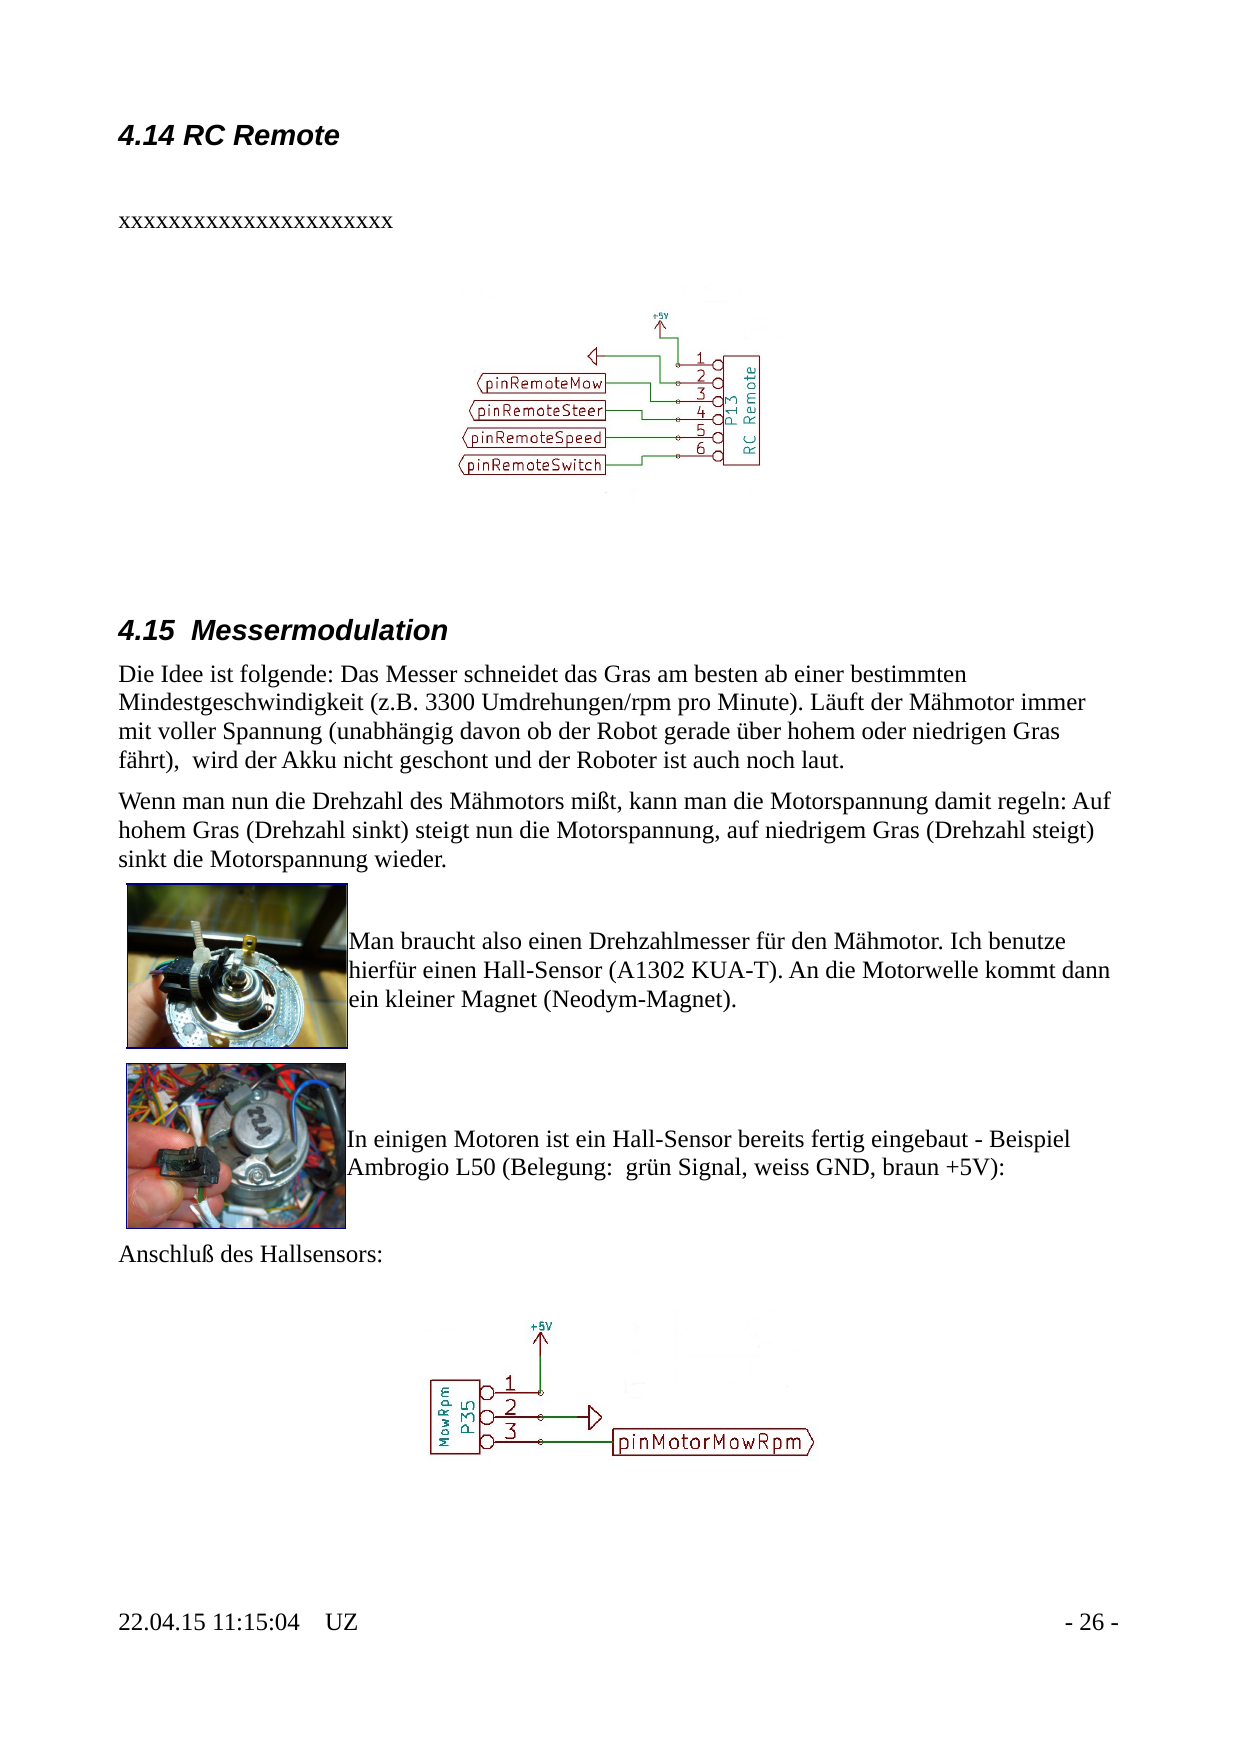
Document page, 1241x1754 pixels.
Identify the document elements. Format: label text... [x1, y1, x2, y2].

text In einigen Motoren ist ein Hall-Sensor bereits fertig eingebaut - Beispiel Ambrogio L50 (Belegung: grün Signal, weiss GND, braun +5V): Anschluß des Hallsensors: [118, 1095, 1122, 1296]
text Man braucht also einen Drehzahlmesser für den Mähmotor. Ich benutze hierfür einen Hall-Sensor (A1302 KUA-T). An die Motorwelle kommt dann ein kleiner Magnet (Neodym-Magnet). [348, 926, 1122, 1012]
subtitle 4.15 Messermodulation [118, 613, 1122, 646]
text Die Idee ist folgende: Das Messer schneidet das Gras am besten ab einer bestimmten Mindestgeschwindigkeit (z.B. 3300 Umdrehungen/rpm pro Minute). Läuft der Mähmotor immer mit voller Spannung (unabhängig davon ob der Robot gerade über hohem oder niedrigen Gras fährt), wird der Akku nicht geschont und der Roboter ist auch noch laut. [118, 659, 1122, 774]
text Wenn man nun die Drehzahl des Mähmotors mißt, kann man die Motorspannung damit regeln: Auf hohem Gras (Drehzahl sinkt) steigt nun die Motorspannung, auf niedrigem Gras (Drehzahl steigt) sinkt die Motorspannung wieder. [118, 786, 1122, 872]
picture [128, 885, 347, 1047]
picture [127, 1064, 345, 1228]
subtitle 4.14 RC Remote [118, 118, 1122, 152]
picture [457, 287, 784, 506]
text xxxxxxxxxxxxxxxxxxxxxx [118, 205, 1122, 234]
picture [421, 1308, 819, 1479]
